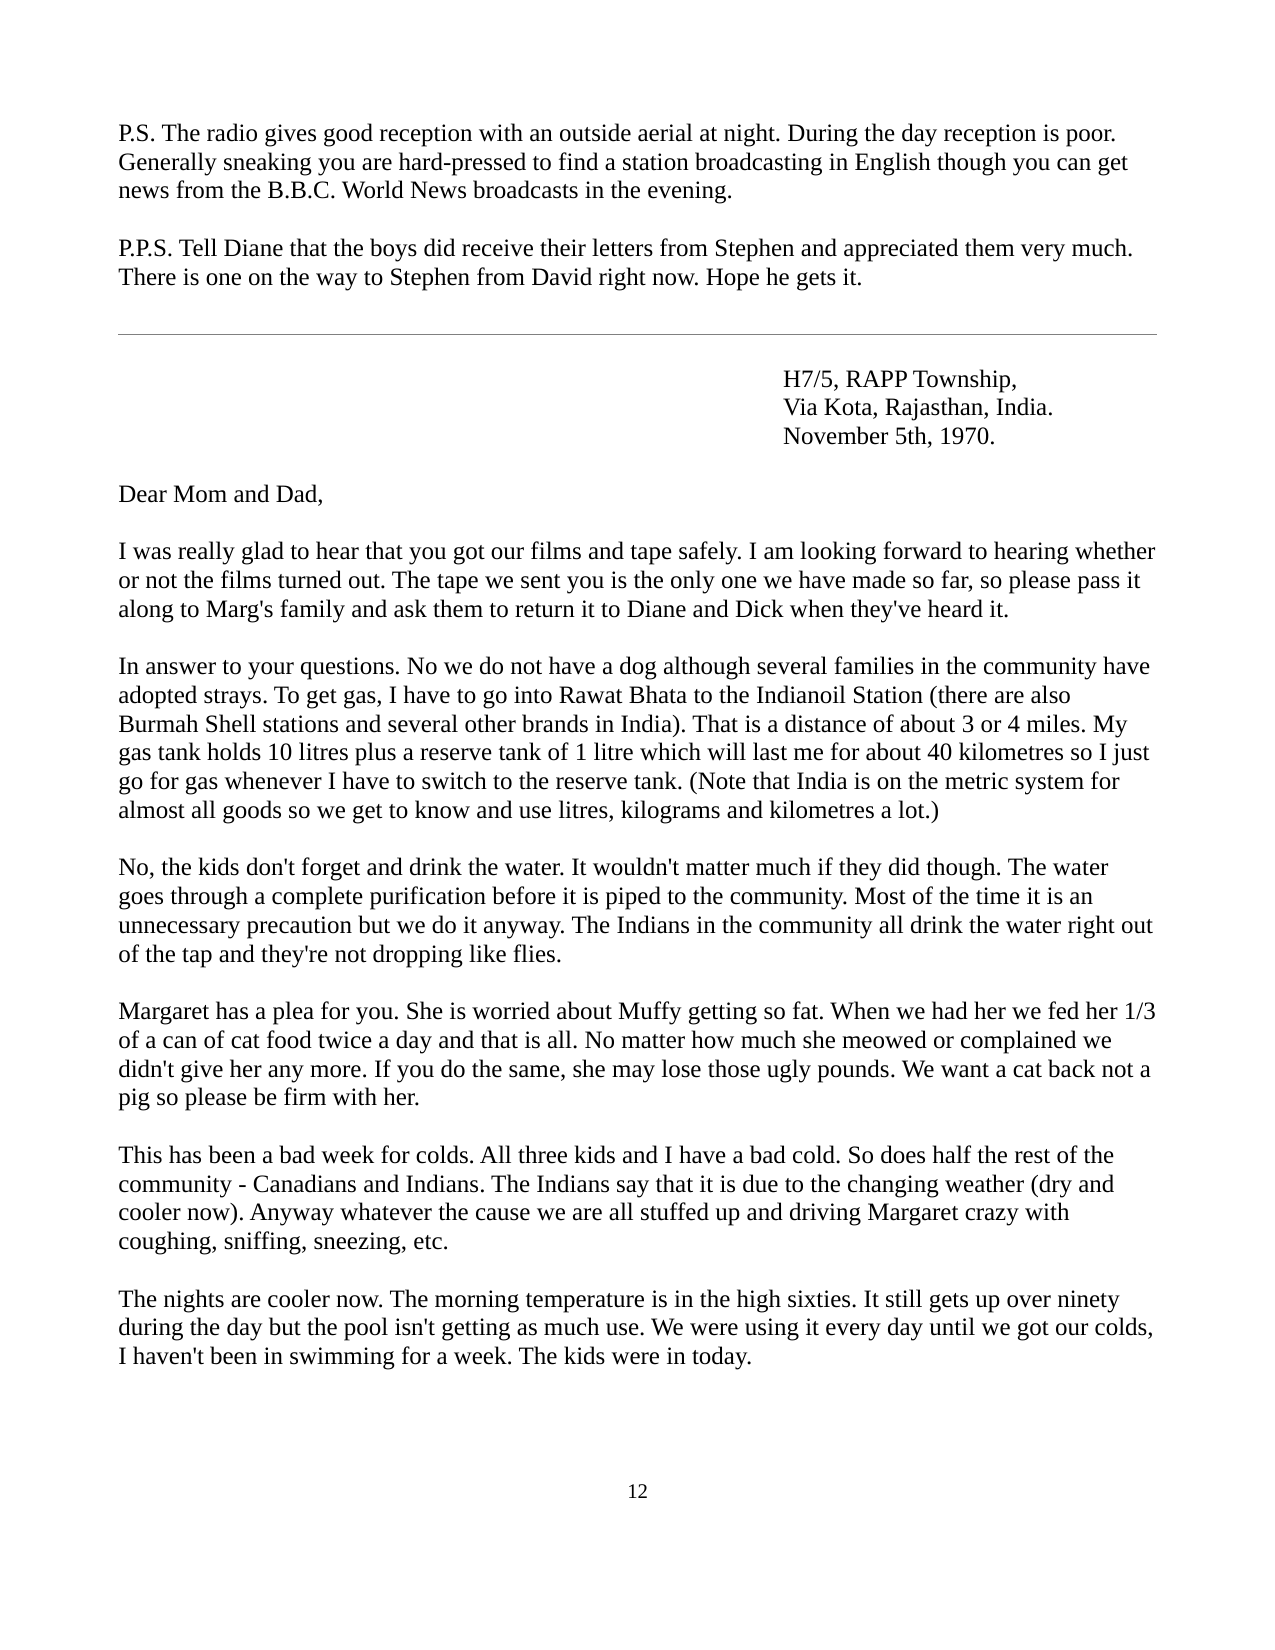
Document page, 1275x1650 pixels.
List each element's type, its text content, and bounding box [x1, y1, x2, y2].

text Via Kota, Rajasthan, India. [118, 392, 1157, 421]
text In answer to your questions. No we do not have a dog although several families in the community have adopted strays. To get gas, I have to go into Rawat Bhata to the Indianoil Station (there are also Burmah Shell stations and several other brands in India). That is a distance of about 3 or 4 miles. My gas tank holds 10 litres plus a reserve tank of 1 litre which will last me for about 40 kilometres so I just go for gas whenever I have to switch to the reserve tank. (Note that India is on the metric system for almost all goods so we get to know and use litres, kilograms and kilometres a lot.) [118, 651, 1157, 824]
text H7/5, RAPP Township, [118, 364, 1157, 392]
text I was really glad to hear that you got our films and tape safely. I am looking forward to hearing whether or not the films turned out. The tape we sent you is the only one we have made so far, so please pass it along to Marg's family and ask them to return it to Diane and Dick when they've heard it. [118, 536, 1157, 622]
text Margaret has a plea for you. She is worried about Muffy getting so fat. When we had her we fed her 1/3 of a can of cat food twice a day and that is all. No matter how much she meowed or complained we didn't give her any more. If you do the same, she may lose those ugly pounds. We want a cat back not a pig so please be firm with her. [118, 996, 1157, 1111]
text November 5th, 1970. [118, 421, 1157, 450]
text No, the kids don't forget and drink the water. It wouldn't matter much if they did though. The water goes through a complete purification before it is piped to the community. Most of the time it is an unnecessary precaution but we do it anyway. The Indians in the community all drink the water right out of the tap and they're not dropping like flies. [118, 852, 1157, 967]
text This has been a bad week for colds. All three kids and I have a bad cold. So does half the rest of the community - Canadians and Indians. The Indians say that it is due to the changing weather (dry and cooler now). Anyway whatever the cause we are all stuffed up and driving Margaret crazy with coughing, sniffing, sneezing, etc. [118, 1140, 1157, 1255]
text The nights are cooler now. The morning temperature is in the high sixties. It still gets up over ninety during the day but the pool isn't getting as much use. We were using it every day until we got our colds, I haven't been in swimming for a week. The kids were in today. [118, 1284, 1157, 1370]
text Dear Mom and Dad, [118, 479, 1157, 507]
text P.P.S. Tell Diane that the boys did receive their letters from Stephen and appreciated them very much. There is one on the way to Stephen from David right now. Hope he gets it. [118, 233, 1157, 291]
text P.S. The radio gives good reception with an outside aerial at night. During the day reception is poor. Generally sneaking you are hard-pressed to find a station broadcasting in English though you can get news from the B.B.C. World News broadcasts in the evening. [118, 118, 1157, 204]
